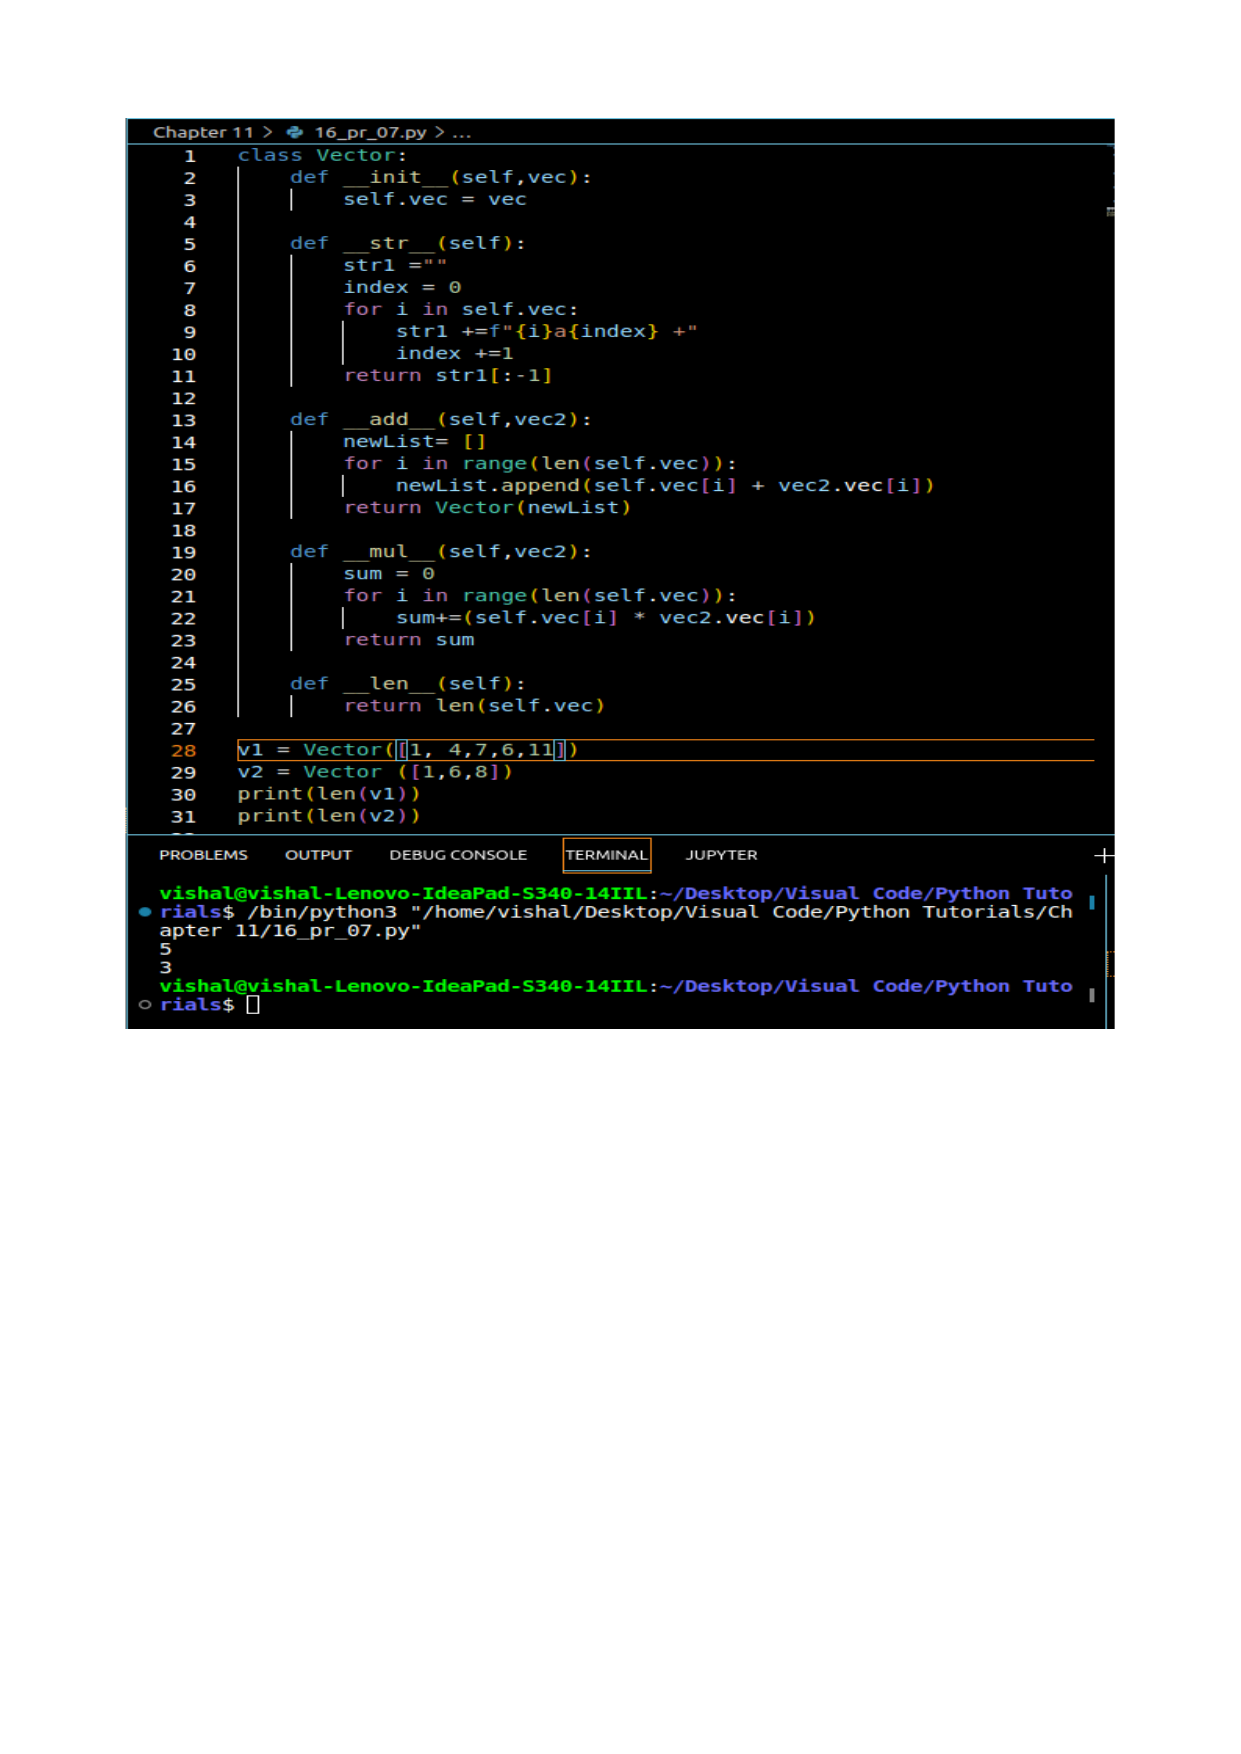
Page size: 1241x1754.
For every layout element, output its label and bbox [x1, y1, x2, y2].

picture [125, 118, 1115, 1029]
